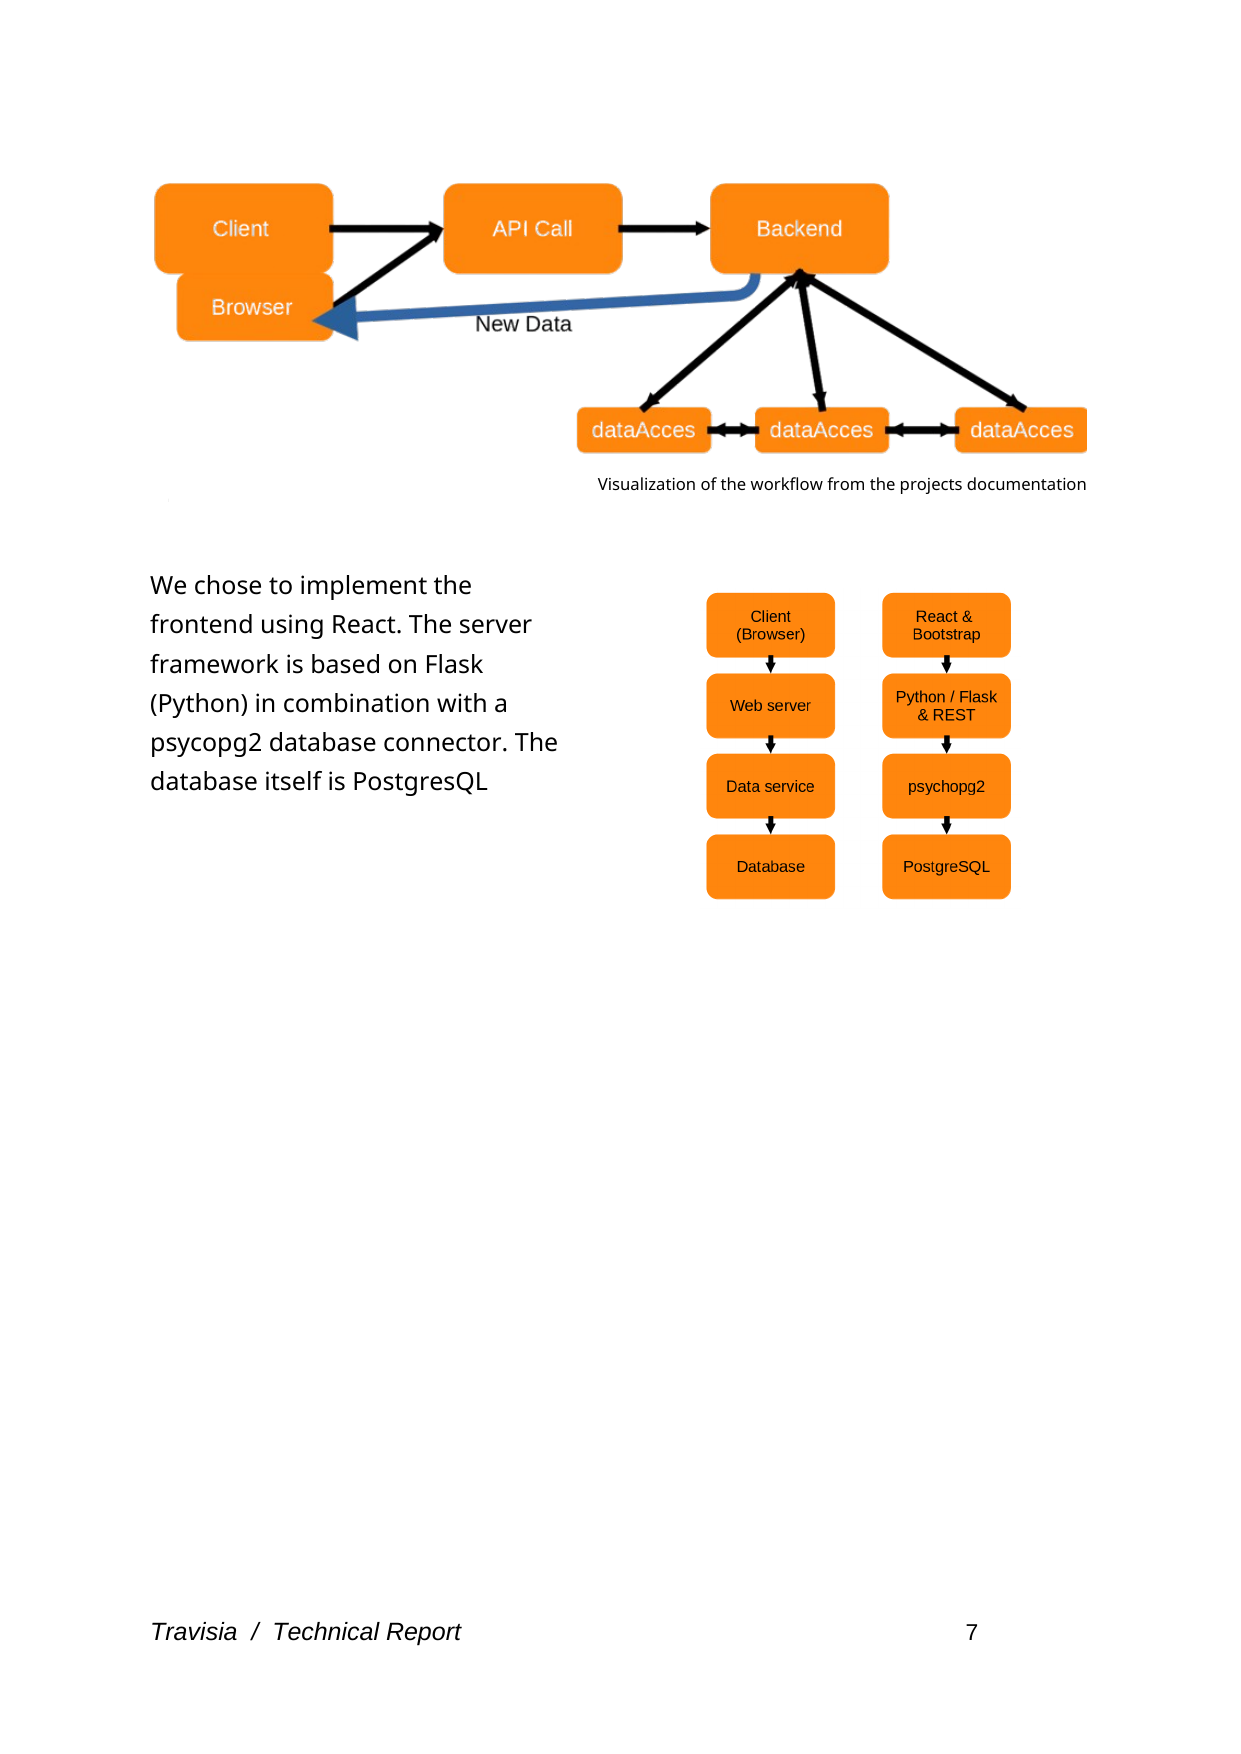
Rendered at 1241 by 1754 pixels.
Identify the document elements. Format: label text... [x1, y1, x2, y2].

text Visualization of the workflow from the projects documentation [225, 473, 1087, 495]
picture [150, 150, 1087, 469]
text We chose to implement the frontend using React. The server framework is based on Flask (Python) in combination with a [150, 568, 581, 719]
text psycopg2 database connector. The database itself is PostgresQL [150, 725, 581, 798]
picture [700, 588, 1022, 909]
